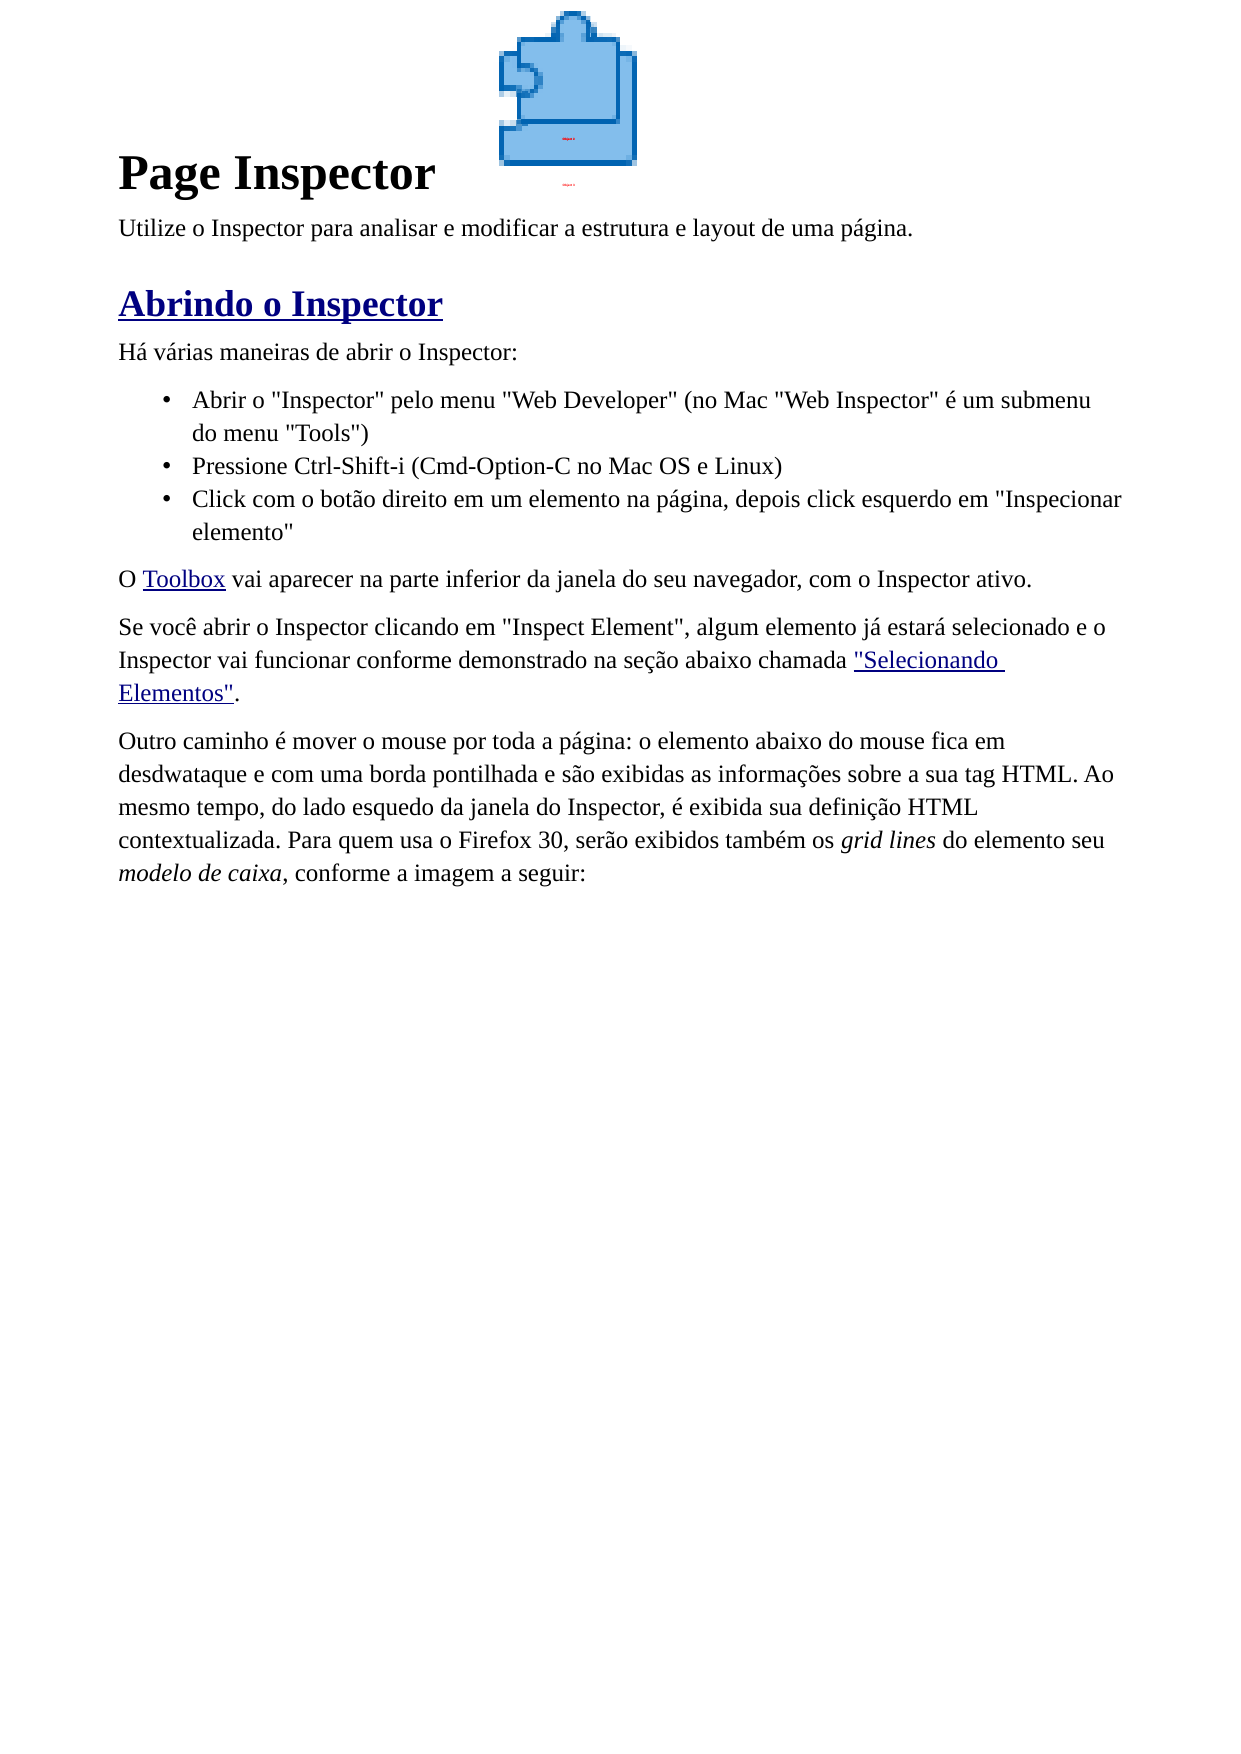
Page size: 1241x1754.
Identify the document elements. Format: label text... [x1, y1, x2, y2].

text Utilize o Inspector para analisar e modificar a estrutura e layout de uma página. [118, 213, 1122, 242]
subtitle Page Inspector [118, 143, 1122, 201]
list Pressione Ctrl-Shift-i (Cmd-Option-C no Mac OS e Linux) [162, 451, 1122, 479]
text Outro caminho é mover o mouse por toda a página: o elemento abaixo do mouse fica em desdwataque e com uma borda pontilhada e são exibidas as informações sobre a sua tag HTML. Ao mesmo tempo, do lado esquedo da janela do Inspector, é exibida sua definição HTML contextualizada. Para quem usa o Firefox 30, serão exibidos também os grid lines do elemento seu modelo de caixa, conforme a imagem a seguir: [118, 726, 1122, 887]
subtitle Abrindo o Inspector [118, 282, 1122, 325]
text O Toolbox vai aparecer na parte inferior da janela do seu navegador, com o Inspector ativo. [118, 564, 1122, 593]
text Se você abrir o Inspector clicando em "Inspect Element", algum elemento já estará selecionado e o Inspector vai funcionar conforme demonstrado na seção abaixo chamada "Selecionando Elementos". [118, 612, 1122, 707]
list Click com o botão direito em um elemento na página, depois click esquerdo em "Inspecionar elemento" [162, 484, 1122, 546]
text Há várias maneiras de abrir o Inspector: [118, 337, 1122, 366]
list Abrir o "Inspector" pelo menu "Web Developer" (no Mac "Web Inspector" é um submenu do menu "Tools") [162, 385, 1122, 447]
